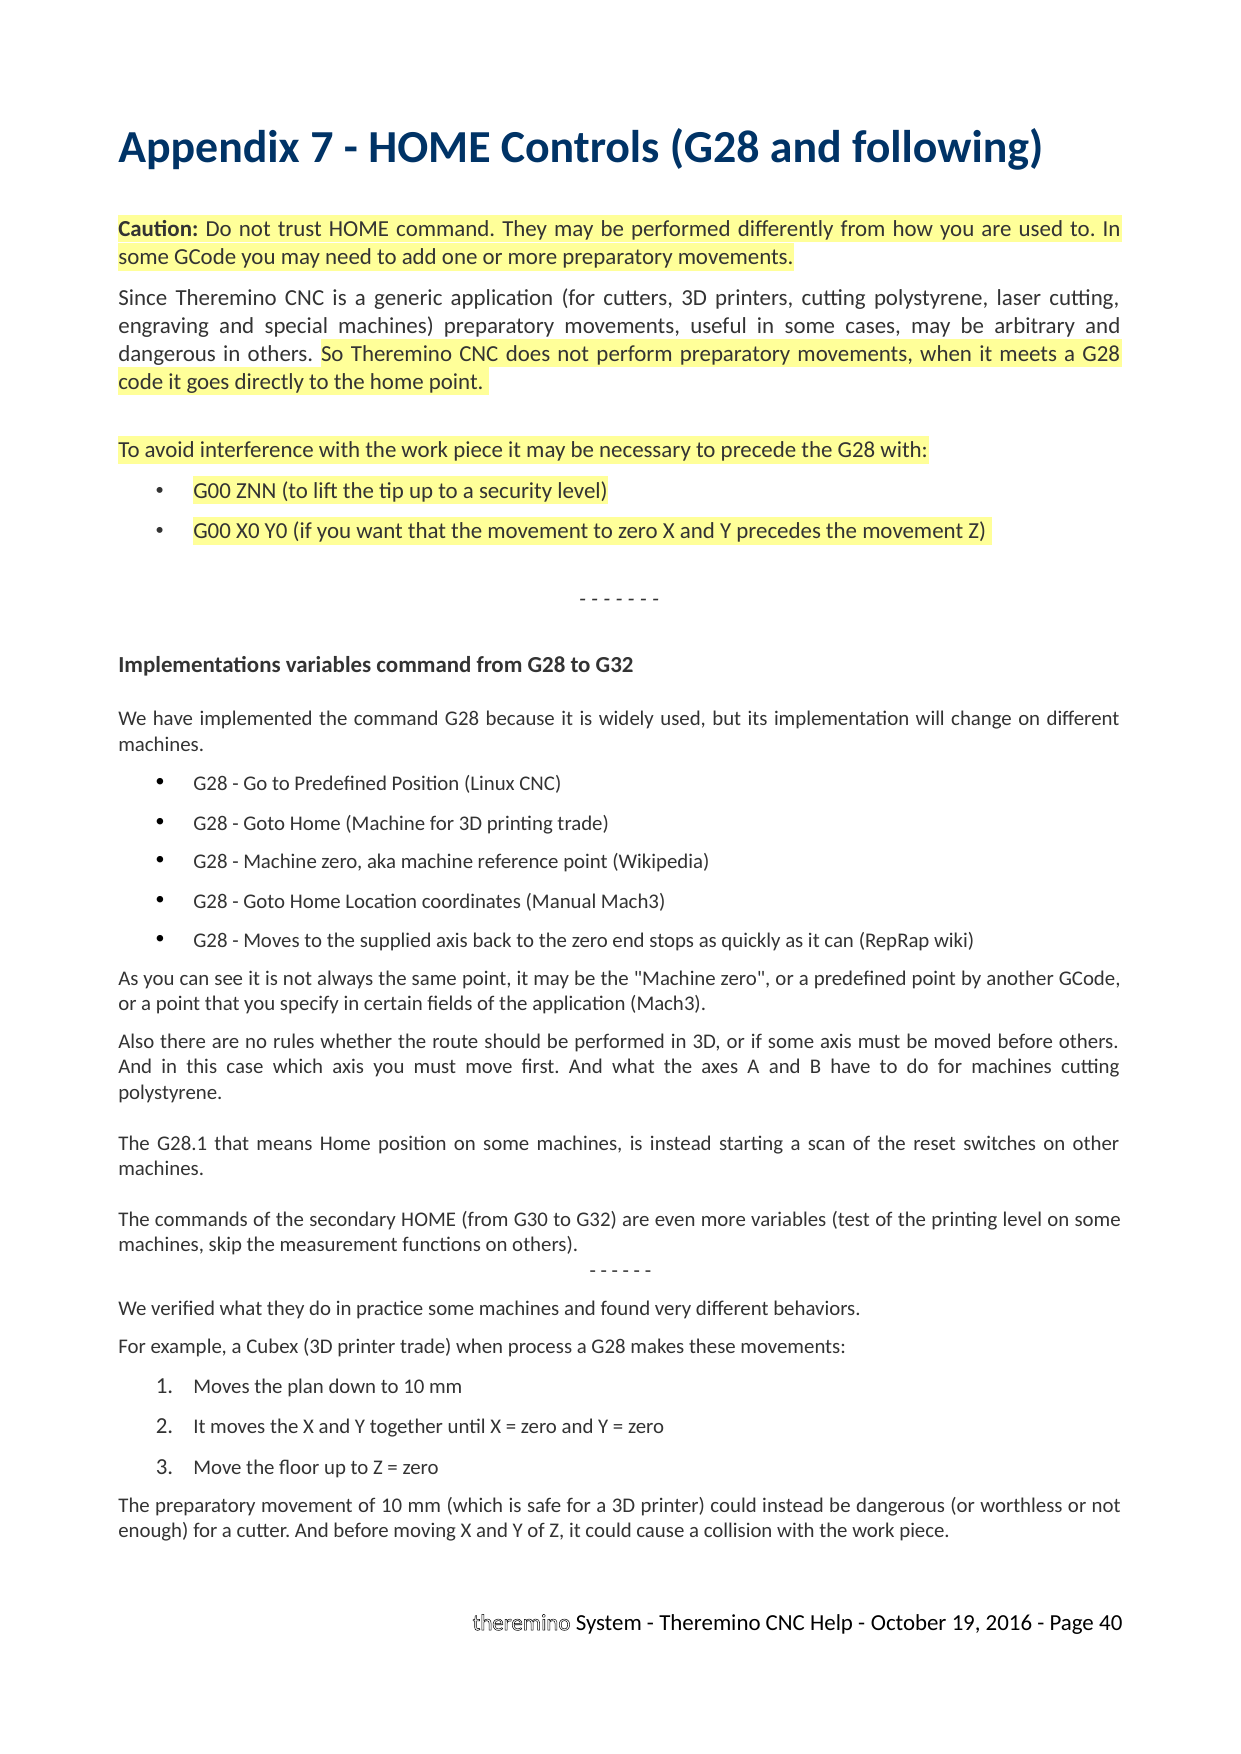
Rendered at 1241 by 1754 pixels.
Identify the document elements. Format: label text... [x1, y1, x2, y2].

text Also there are no rules whether the route should be performed in 3D, or if some axis must be moved before others. And in this case which axis you must move first. And what the axes A and B have to do for machines cutting polystyrene. [118, 1028, 1122, 1104]
list G28 - Go to Predefined Position (Linux CNC) [156, 769, 1122, 796]
list Moves the plan down to 10 mm [156, 1371, 1122, 1399]
text - - - - - - - [118, 585, 1122, 638]
text For example, a Cubex (3D printer trade) when process a G28 makes these movements: [118, 1333, 1122, 1358]
list G00 X0 Y0 (if you want that the movement to zero X and Y precedes the movement Z) [156, 517, 1122, 573]
list G28 - Machine zero, aka machine reference point (Wikipedia) [156, 848, 1122, 874]
list G28 - Goto Home Location coordinates (Manual Mach3) [156, 887, 1122, 913]
text Since Theremino CNC is a generic application (for cutters, 3D printers, cutting polystyrene, laser cutting, engraving and special machines) preparatory movements, useful in some cases, may be arbitrary and dangerous in others. So Theremino CNC does not perform preparatory movements, when it meets a G28 code it goes directly to the home point. [118, 283, 1122, 423]
list G28 - Goto Home (Machine for 3D printing trade) [156, 809, 1122, 835]
text To avoid interference with the work piece it may be necessary to precede the G28 with: [118, 436, 1122, 464]
text The G28.1 that means Home position on some machines, is instead starting a scan of the reset switches on other machines. [118, 1130, 1122, 1181]
text We verified what they do in practice some machines and found very different behaviors. [118, 1295, 1122, 1320]
list It moves the X and Y together until X = zero and Y = zero [156, 1411, 1122, 1439]
list Move the floor up to Z = zero [156, 1452, 1122, 1480]
text The preparatory movement of 10 mm (which is safe for a 3D printer) could instead be dangerous (or worthless or not enough) for a cutter. And before moving X and Y of Z, it could cause a collision with the work piece. [118, 1492, 1122, 1543]
subtitle Appendix 7 - HOME Controls (G28 and following) [118, 118, 1122, 174]
list G28 - Moves to the supplied axis back to the zero end stops as quickly as it can (RepRap wiki) [156, 926, 1122, 952]
text The commands of the secondary HOME (from G30 to G32) are even more variables (test of the printing level on some machines, skip the measurement functions on others). [118, 1206, 1122, 1257]
text Implementations variables command from G28 to G32 We have implemented the command G28 because it is widely used, but its implementation will change on different machines. [118, 651, 1122, 757]
text Caution: Do not trust HOME command. They may be performed differently from how you are used to. In some GCode you may need to add one or more preparatory movements. [118, 186, 1122, 271]
list G00 ZNN (to lift the tip up to a security level) [156, 476, 1122, 504]
text - - - - - - [118, 1257, 1122, 1282]
text As you can see it is not always the same point, it may be the "Machine zero", or a predefined point by another GCode, or a point that you specify in certain fields of the application (Mach3). [118, 965, 1122, 1016]
